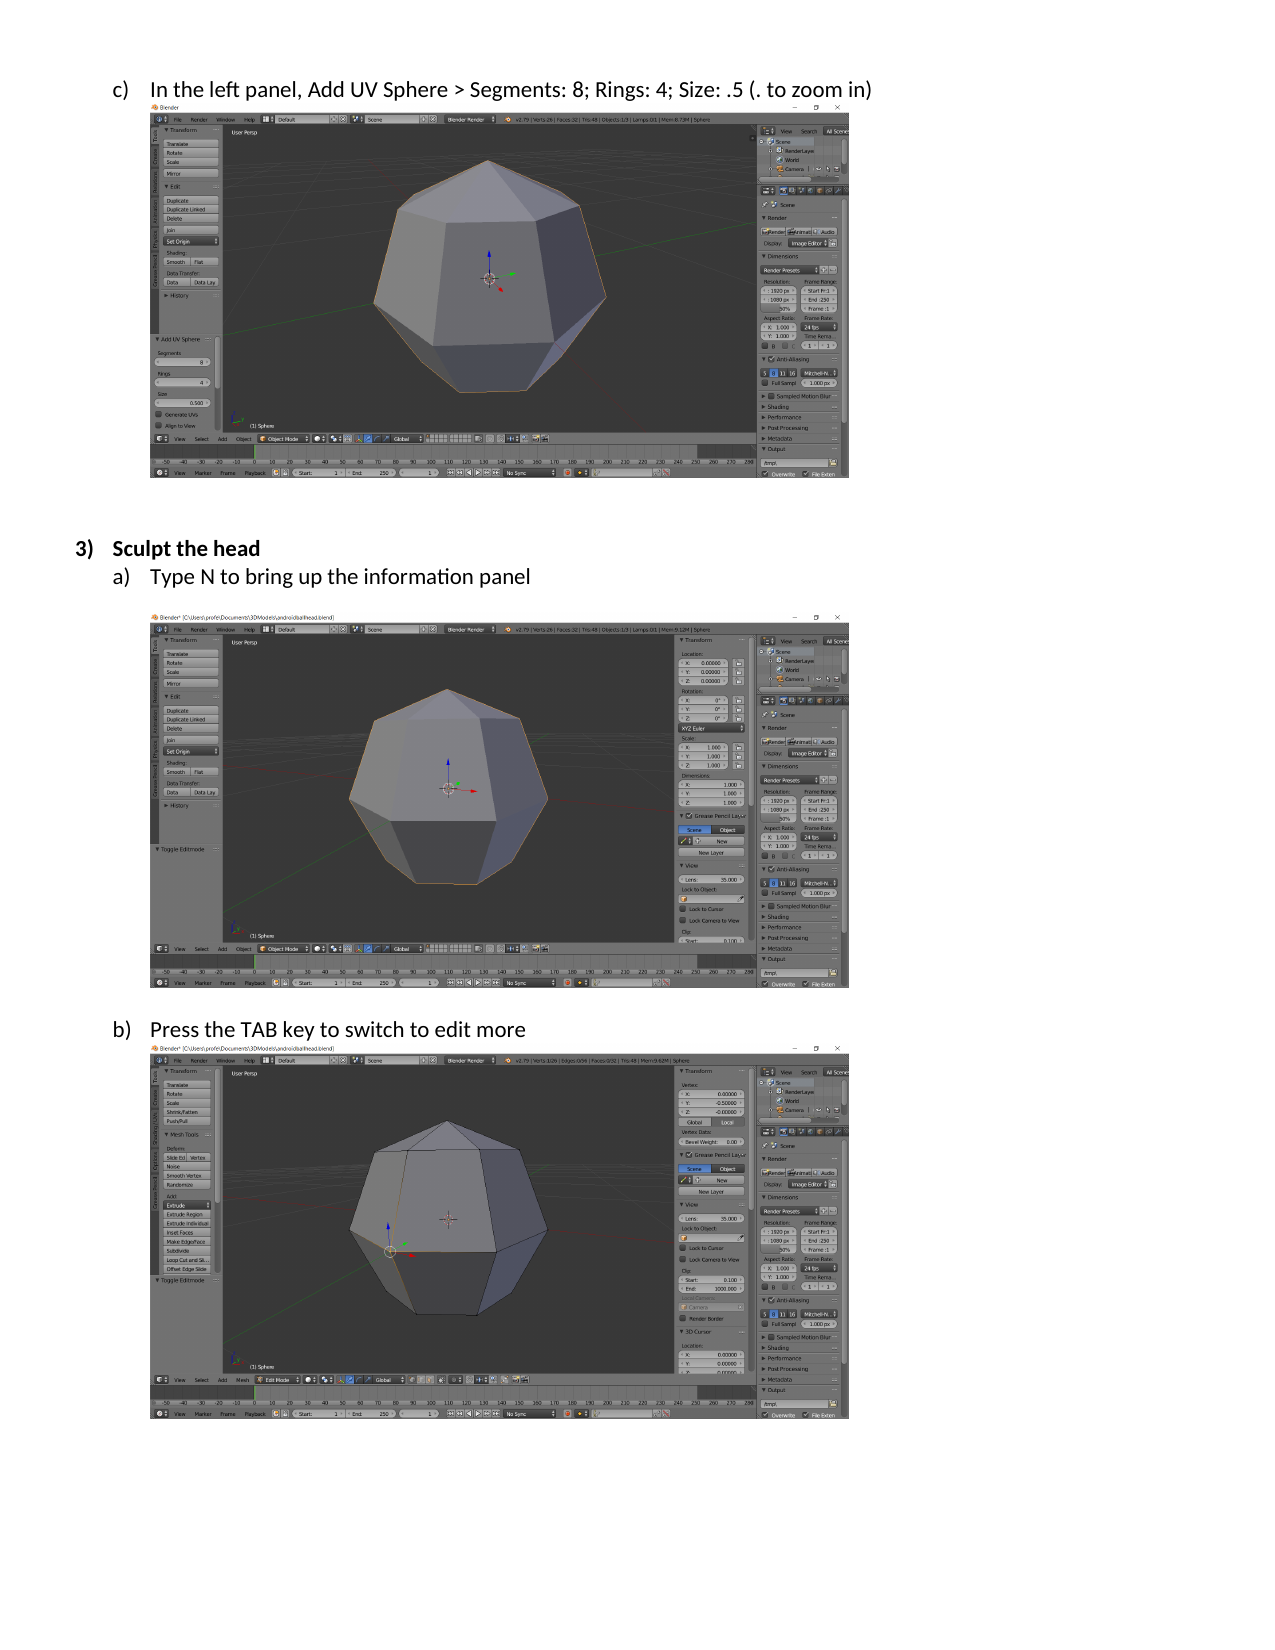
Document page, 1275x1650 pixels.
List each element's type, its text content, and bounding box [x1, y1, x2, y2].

list Press the TAB key to switch to edit more [112, 1015, 1200, 1418]
list Sculpt the head [75, 534, 1200, 562]
list Type N to bring up the information panel [112, 562, 1200, 1015]
list In the left panel, Add UV Sphere > Segments: 8; Rings: 4; Size: .5 (. to zoom in) [112, 75, 1200, 506]
